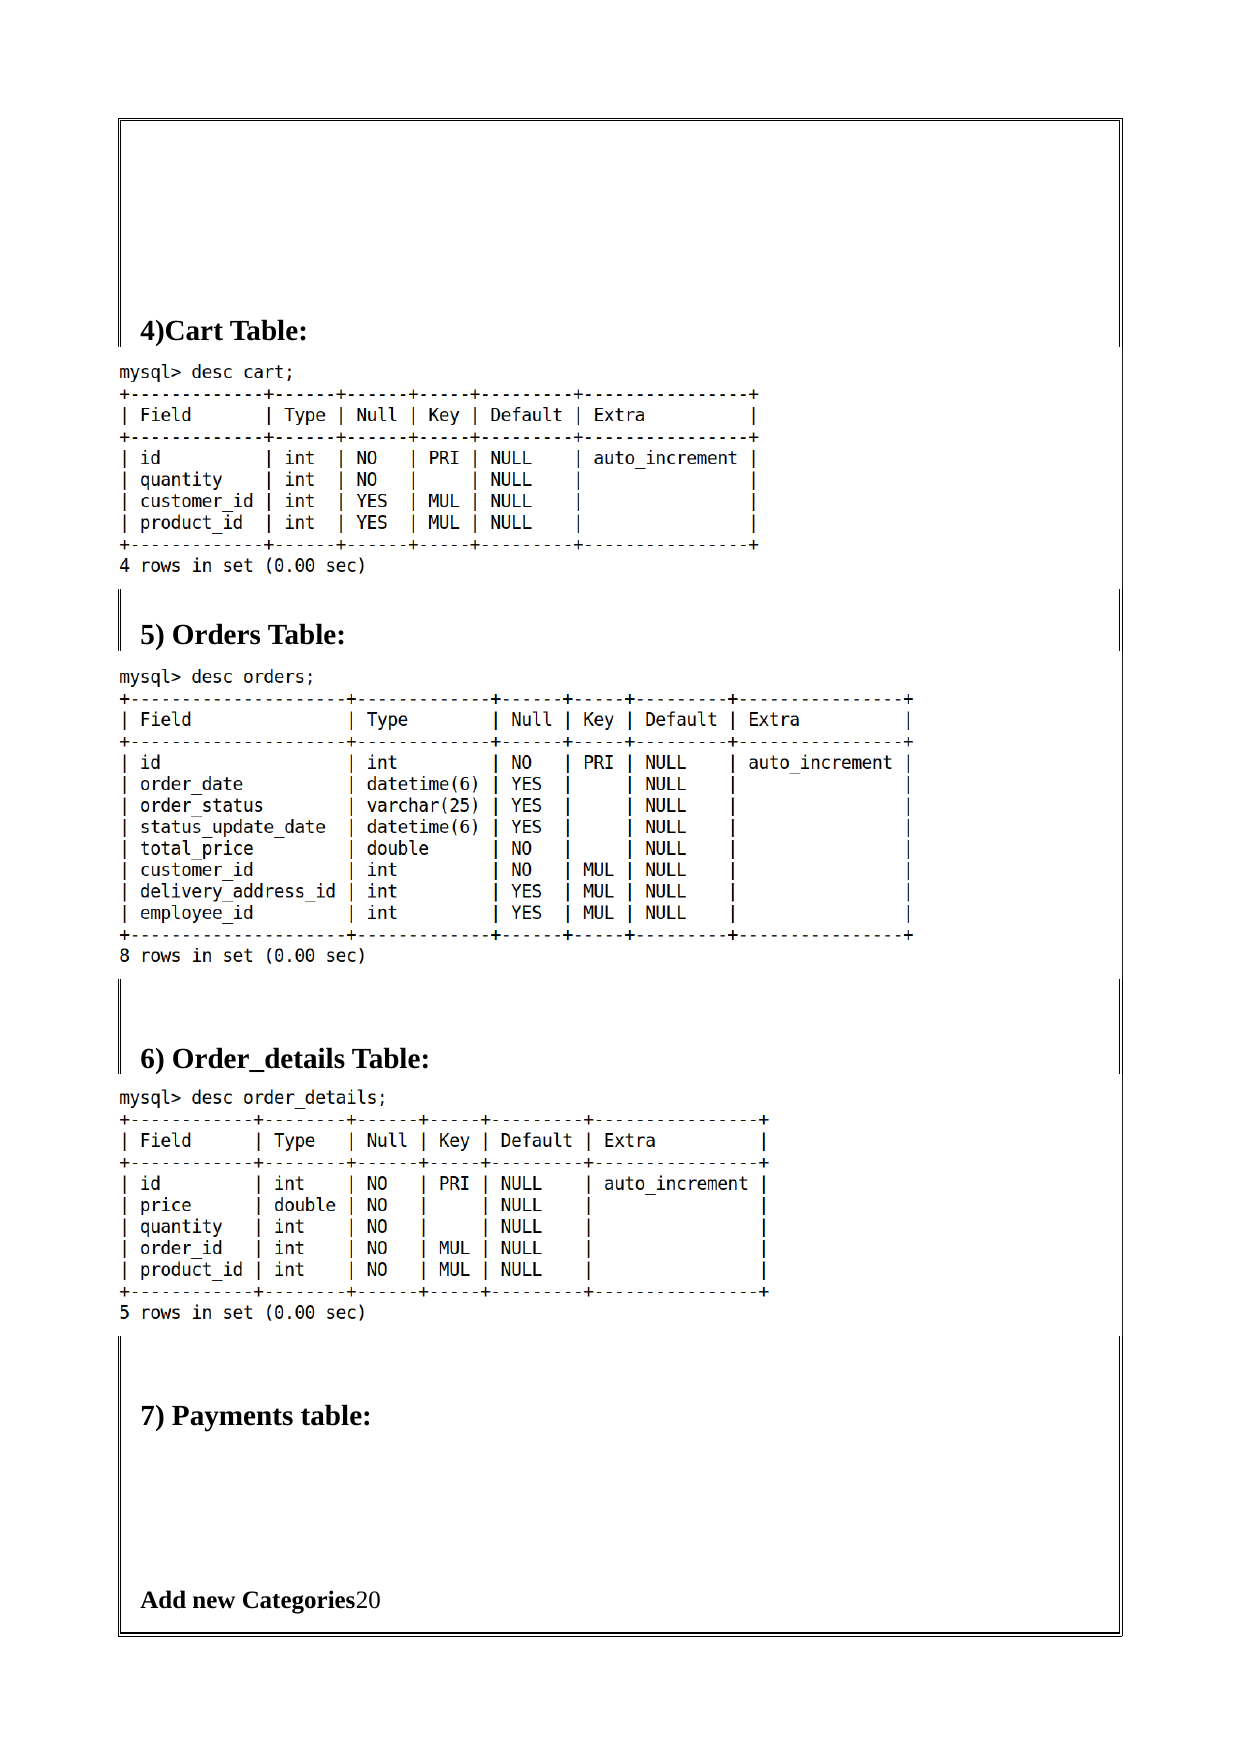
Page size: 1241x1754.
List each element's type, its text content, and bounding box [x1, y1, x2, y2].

text 4)Cart Table: [140, 313, 1100, 347]
picture [118, 347, 1123, 589]
picture [118, 1074, 1123, 1336]
text 6) Order_details Table: [140, 1041, 1100, 1074]
text 7) Payments table: [140, 1398, 1100, 1431]
text 5) Orders Table: [140, 617, 1100, 651]
picture [118, 651, 1123, 979]
